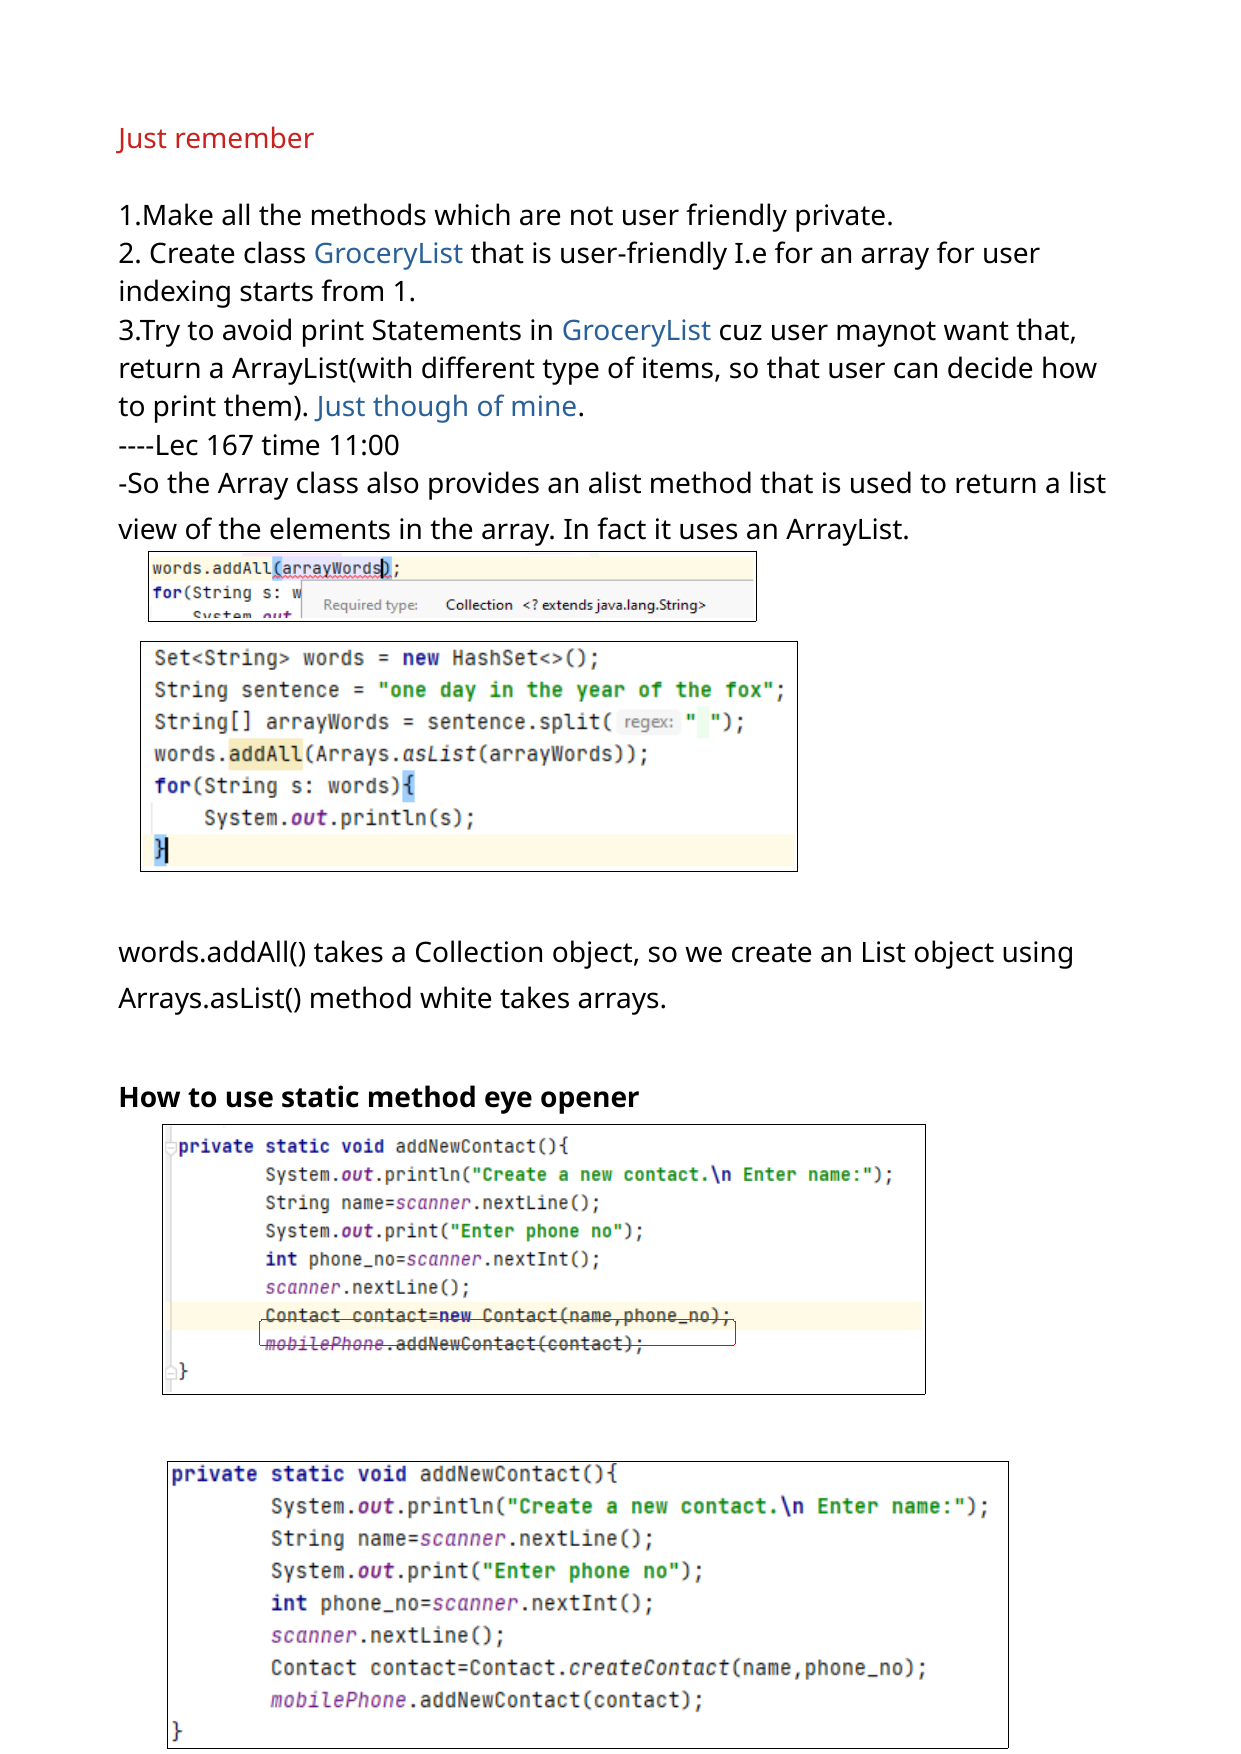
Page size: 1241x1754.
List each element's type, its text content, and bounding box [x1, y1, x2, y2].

text Just remember [118, 118, 1122, 156]
text How to use static method eye opener [118, 1077, 1122, 1116]
text ----Lec 167 time 11:00 [118, 425, 1122, 463]
picture [142, 644, 795, 868]
text -So the Array class also provides an alist method that is used to return a list view of the elements in the array. In fact it uses an ArrayList. [118, 463, 1122, 547]
picture [150, 553, 754, 618]
text 1.Make all the methods which are not user friendly private. [118, 195, 1122, 233]
picture [170, 1463, 1005, 1746]
text 2. Create class GroceryList that is user-friendly I.e for an array for user indexing starts from 1. [118, 233, 1122, 310]
text 3.Try to avoid print Statements in GroceryList cuz user maynot want that, return a ArrayList(with different type of items, so that user can decide how to print them). Just though of mine. [118, 310, 1122, 425]
text words.addAll() takes a Collection object, so we create an List object using Arrays.asList() method white takes arrays. [118, 933, 1122, 1017]
picture [165, 1126, 922, 1392]
